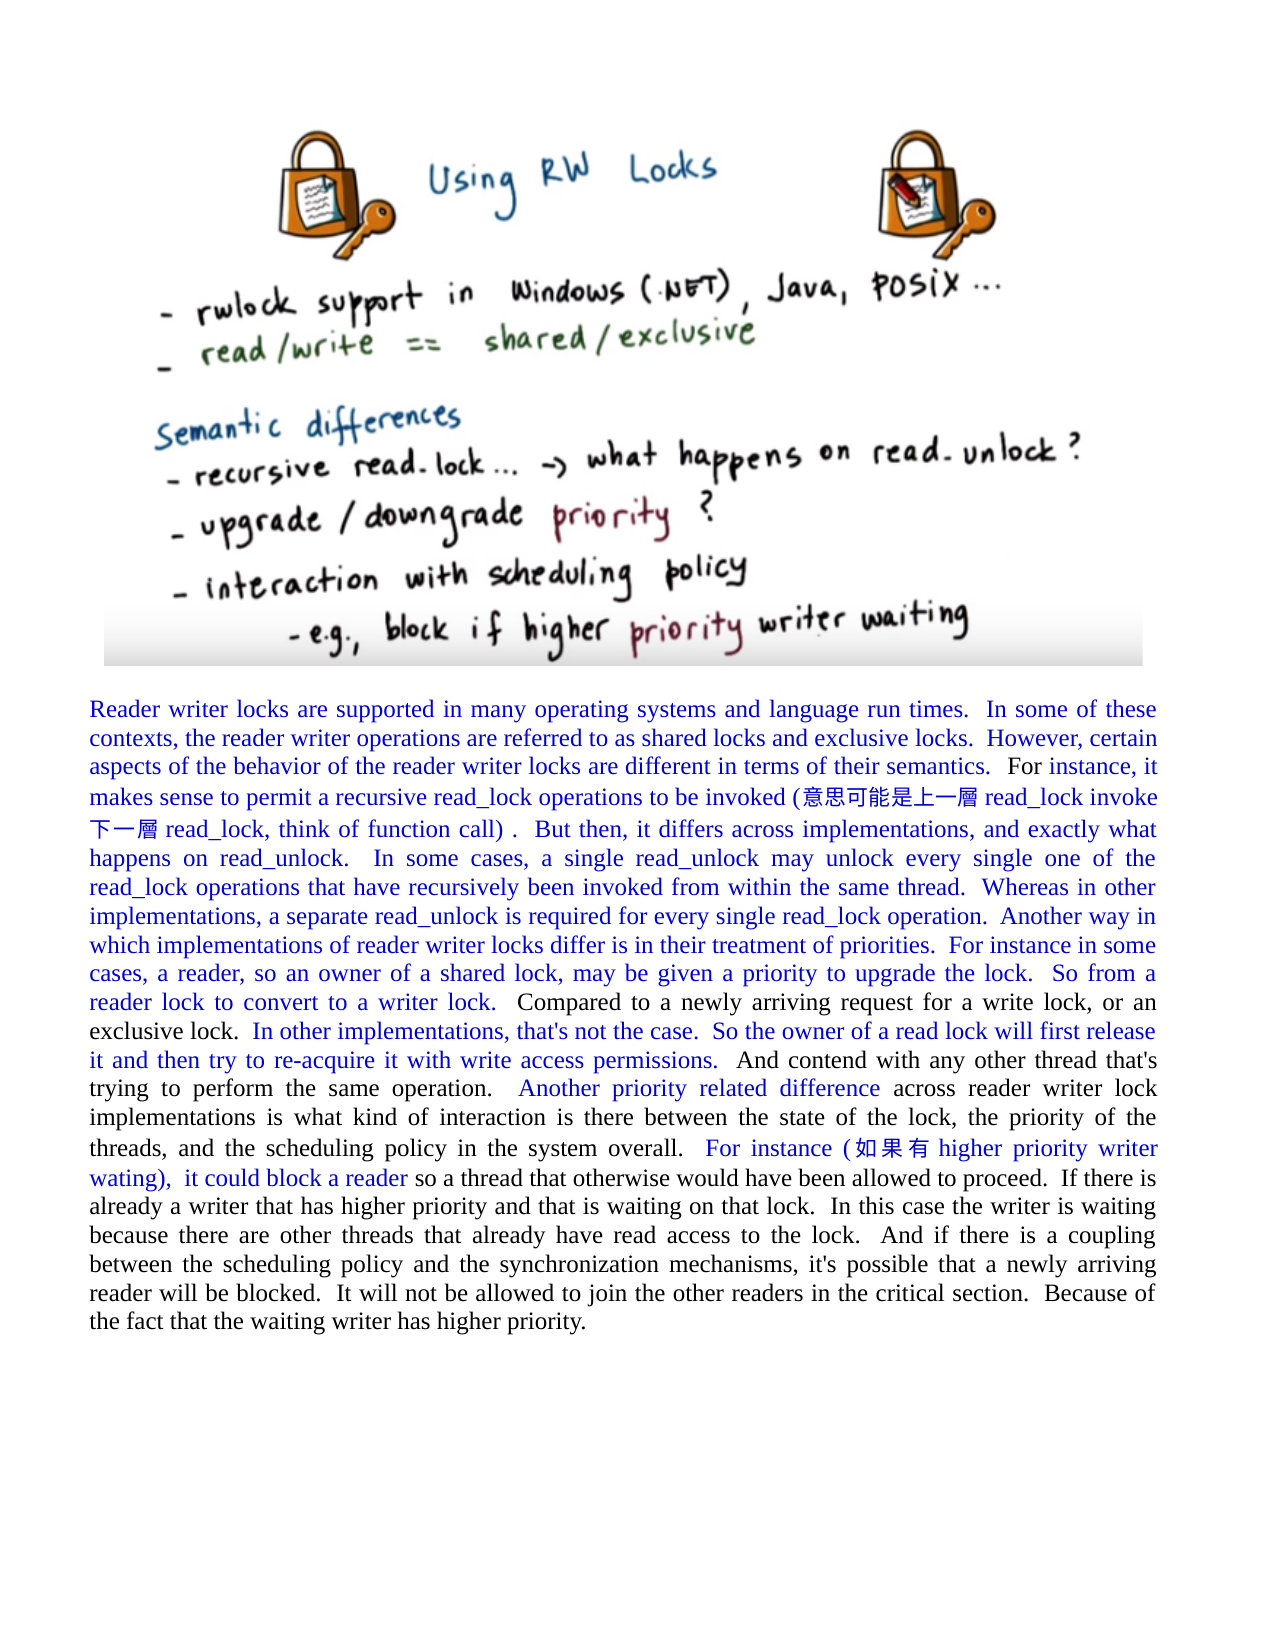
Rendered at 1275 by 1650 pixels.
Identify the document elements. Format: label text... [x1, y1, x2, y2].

picture [104, 118, 1143, 666]
text Reader writer locks are supported in many operating systems and language run times. In some of these contexts, the reader writer operations are referred to as shared locks and exclusive locks. However, certain aspects of the behavior of the reader writer locks are different in terms of their semantics. For instance, it makes sense to permit a recursive read_lock operations to be invoked (意思可能是上一層read_lock invoke下一層read_lock, think of function call) . But then, it differs across implementations, and exactly what happens on read_unlock. In some cases, a single read_unlock may unlock every single one of the read_lock operations that have recursively been invoked from within the same thread. Whereas in other implementations, a separate read_unlock is required for every single read_lock operation. Another way in which implementations of reader writer locks differ is in their treatment of priorities. For instance in some cases, a reader, so an owner of a shared lock, may be given a priority to upgrade the lock. So from a reader lock to convert to a writer lock. Compared to a newly arriving request for a write lock, or an exclusive lock. In other implementations, that's not the case. So the owner of a read lock will first release it and then try to re-acquire it with write access permissions. And contend with any other thread that's trying to perform the same operation. Another priority related difference across reader writer lock implementations is what kind of interaction is there between the state of the lock, the priority of the threads, and the scheduling policy in the system overall. For instance (如果有higher priority writer wating), it could block a reader so a thread that otherwise would have been allowed to proceed. If there is already a writer that has higher priority and that is waiting on that lock. In this case the writer is waiting because there are other threads that already have read access to the lock. And if there is a coupling between the scheduling policy and the synchronization mechanisms, it's possible that a newly arriving reader will be blocked. It will not be allowed to join the other readers in the critical section. Because of the fact that the waiting writer has higher priority. [89, 694, 1158, 1335]
